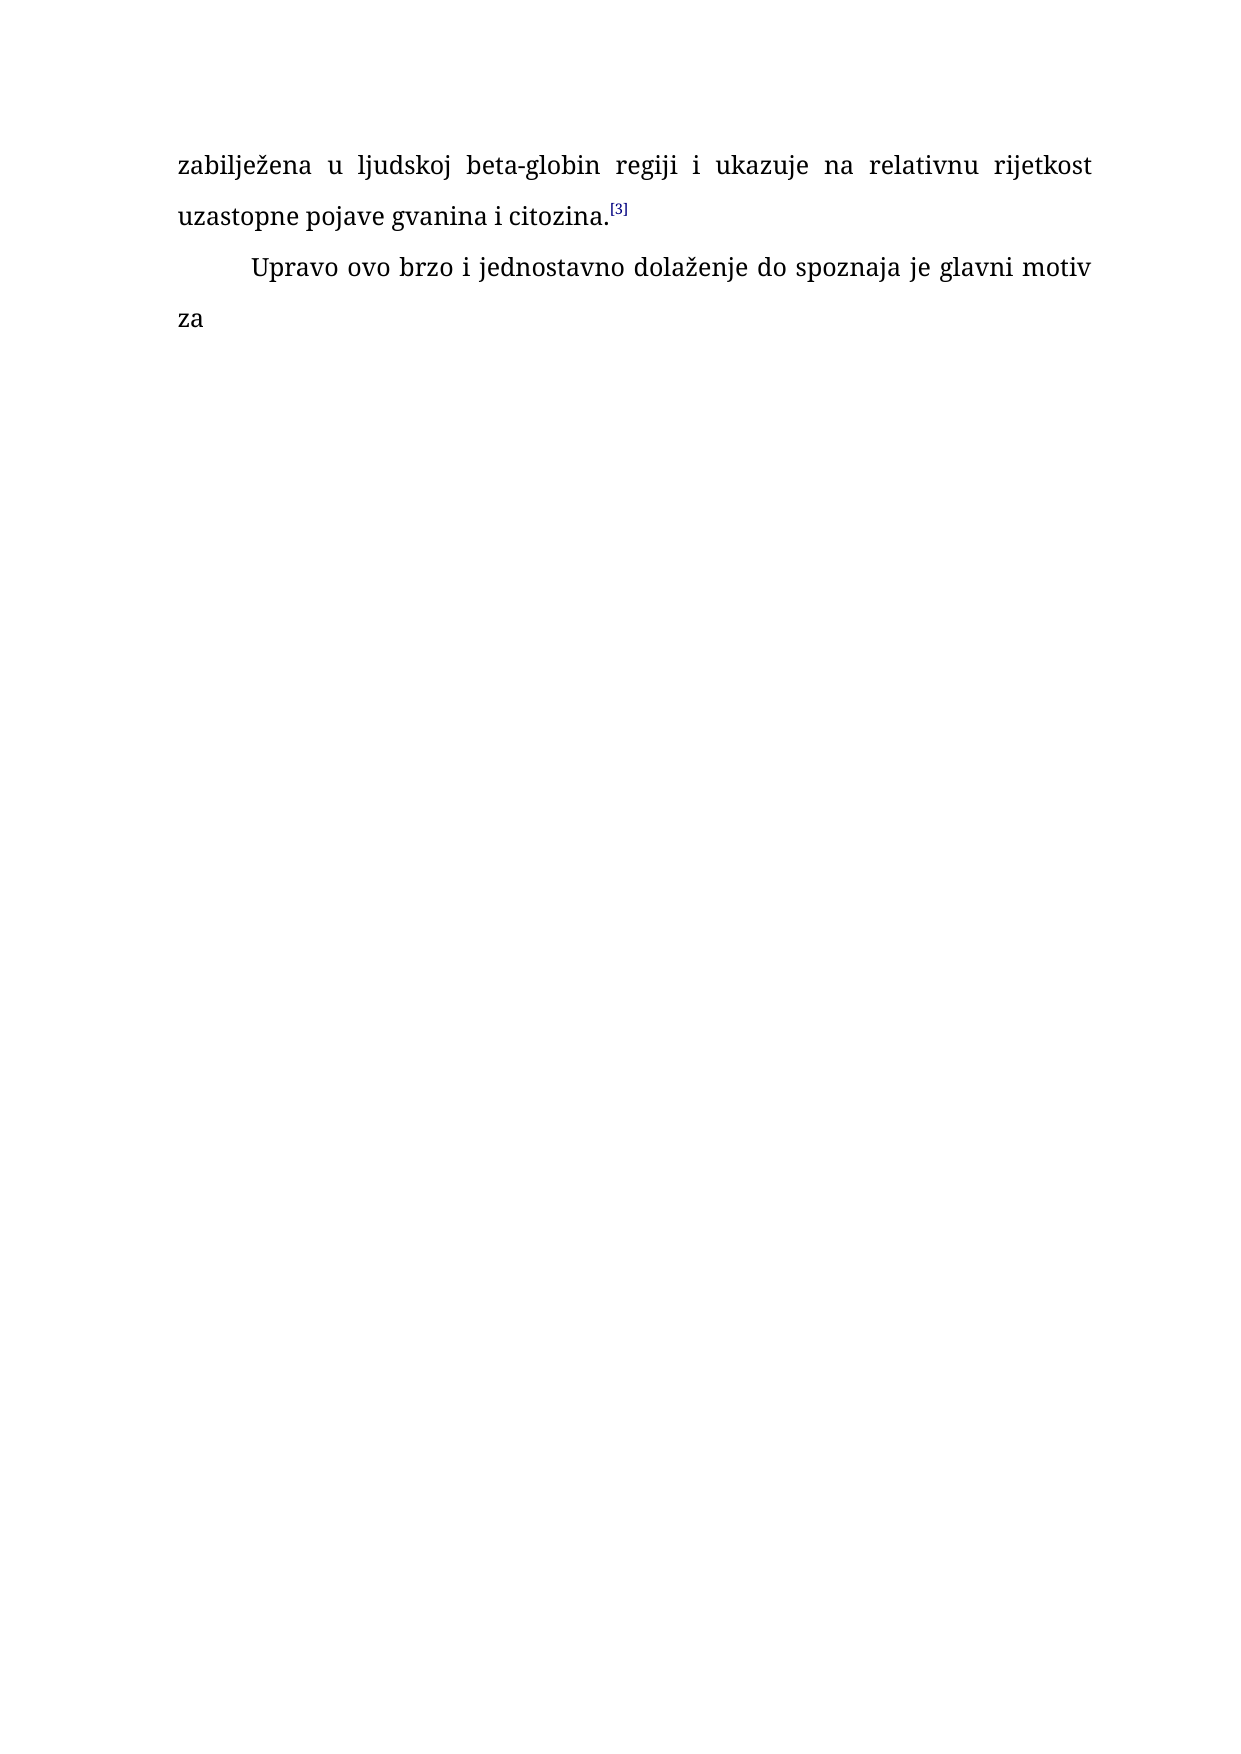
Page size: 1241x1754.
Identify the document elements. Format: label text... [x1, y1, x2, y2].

text Upravo ovo brzo i jednostavno dolaženje do spoznaja je glavni motiv za [177, 250, 1093, 335]
text zabilježena u ljudskoj beta-globin regiji i ukazuje na relativnu rijetkost uzastopne pojave gvanina i citozina.[3] [177, 148, 1093, 233]
